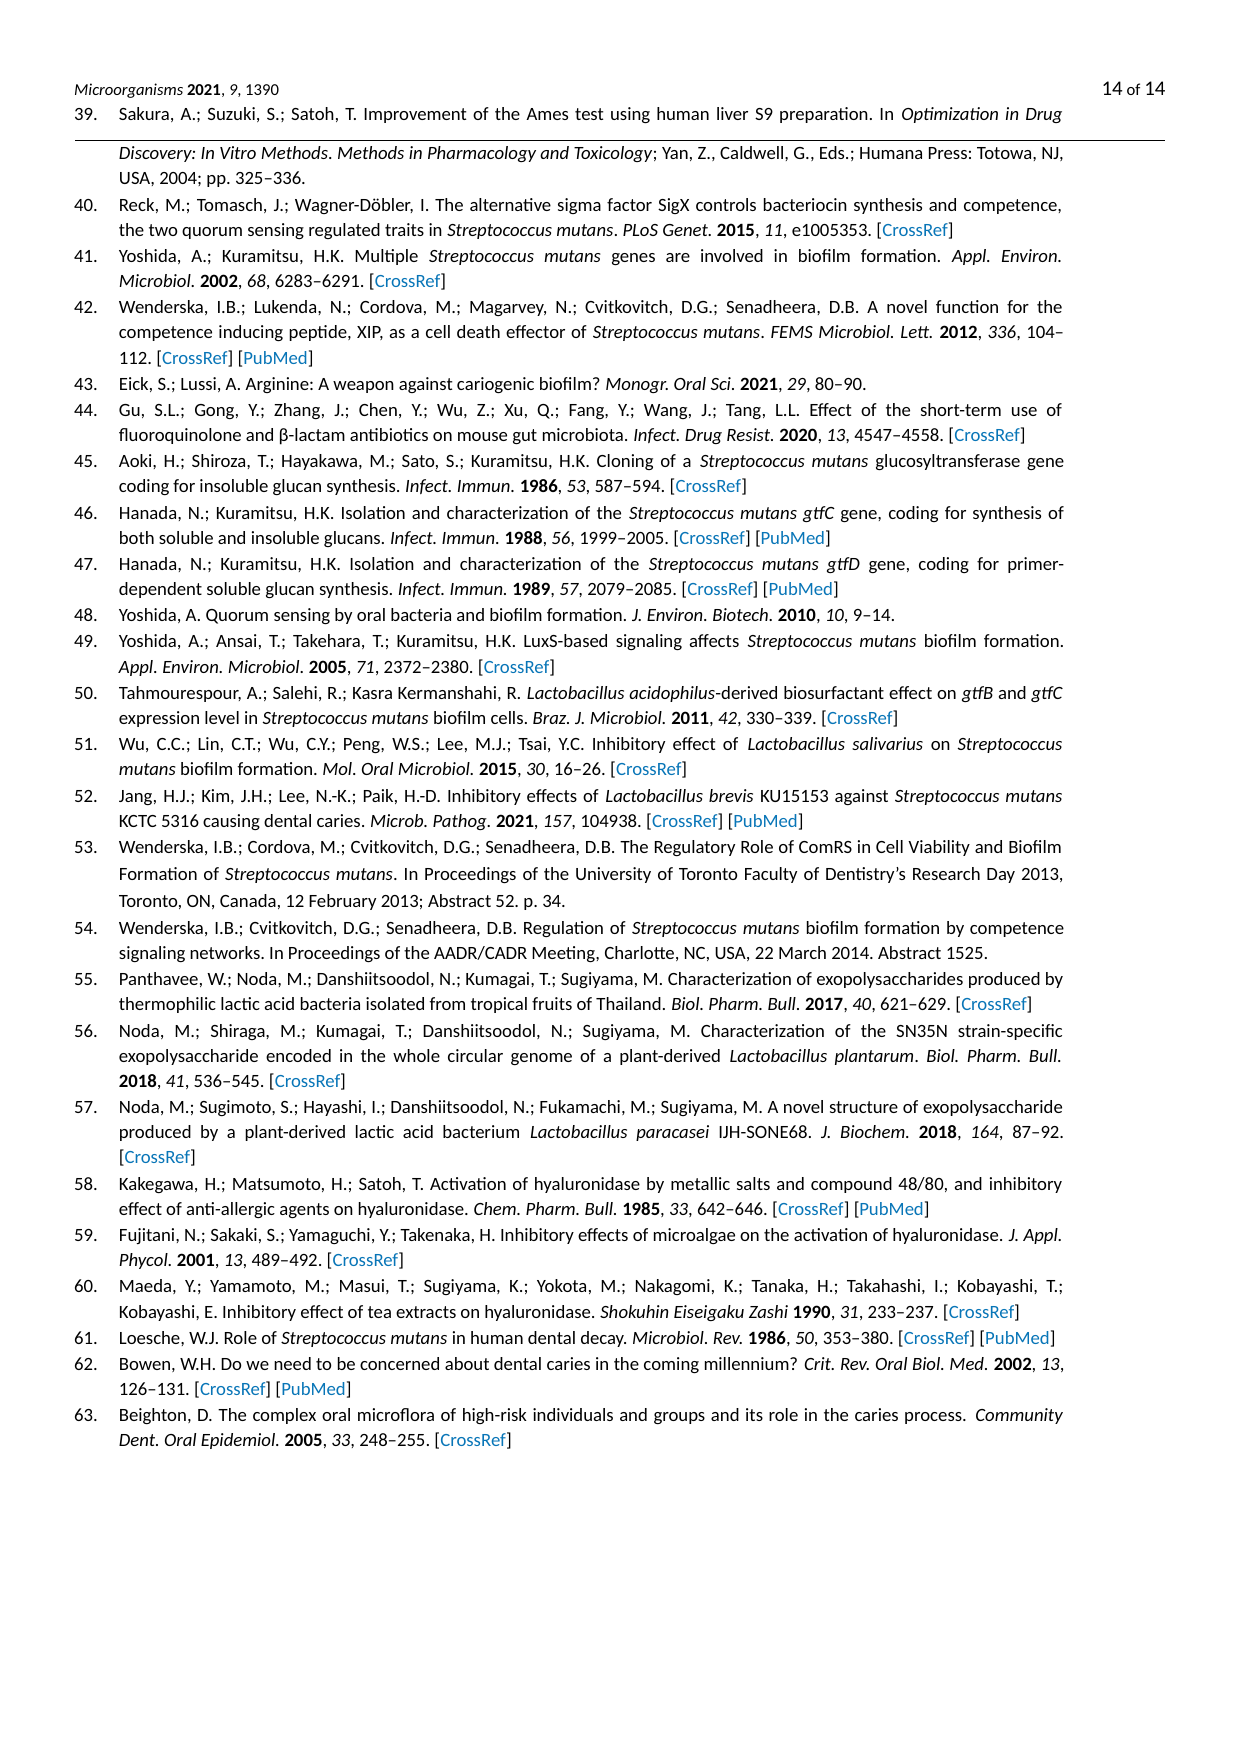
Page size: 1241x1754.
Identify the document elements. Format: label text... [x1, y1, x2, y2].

list Maeda, Y.; Yamamoto, M.; Masui, T.; Sugiyama, K.; Yokota, M.; Nakagomi, K.; Tanaka, H.; Takahashi, I.; Kobayashi, T.; Kobayashi, E. Inhibitory effect of tea extracts on hyaluronidase. Shokuhin Eiseigaku Zashi 1990, 31, 233–237. [CrossRef] [74, 1274, 1064, 1323]
list Yoshida, A.; Ansai, T.; Takehara, T.; Kuramitsu, H.K. LuxS-based signaling affects Streptococcus mutans biofilm formation. Appl. Environ. Microbiol. 2005, 71, 2372–2380. [CrossRef] [74, 630, 1064, 678]
list Noda, M.; Shiraga, M.; Kumagai, T.; Danshiitsoodol, N.; Sugiyama, M. Characterization of the SN35N strain-specific exopolysaccharide encoded in the whole circular genome of a plant-derived Lactobacillus plantarum. Biol. Pharm. Bull. 2018, 41, 536–545. [CrossRef] [74, 1019, 1064, 1092]
list Wu, C.C.; Lin, C.T.; Wu, C.Y.; Peng, W.S.; Lee, M.J.; Tsai, Y.C. Inhibitory effect of Lactobacillus salivarius on Streptococcus mutans biofilm formation. Mol. Oral Microbiol. 2015, 30, 16–26. [CrossRef] [74, 732, 1064, 781]
list Noda, M.; Sugimoto, S.; Hayashi, I.; Danshiitsoodol, N.; Fukamachi, M.; Sugiyama, M. A novel structure of exopolysaccharide produced by a plant-derived lactic acid bacterium Lactobacillus paracasei IJH-SONE68. J. Biochem. 2018, 164, 87–92. [CrossRef] [74, 1095, 1064, 1169]
list Tahmourespour, A.; Salehi, R.; Kasra Kermanshahi, R. Lactobacillus acidophilus-derived biosurfactant effect on gtfB and gtfC expression level in Streptococcus mutans biofilm cells. Braz. J. Microbiol. 2011, 42, 330–339. [CrossRef] [74, 681, 1064, 729]
list Reck, M.; Tomasch, J.; Wagner-Döbler, I. The alternative sigma factor SigX controls bacteriocin synthesis and competence, the two quorum sensing regulated traits in Streptococcus mutans. PLoS Genet. 2015, 11, e1005353. [CrossRef] [74, 193, 1064, 241]
list Hanada, N.; Kuramitsu, H.K. Isolation and characterization of the Streptococcus mutans gtfC gene, coding for synthesis of both soluble and insoluble glucans. Infect. Immun. 1988, 56, 1999–2005. [CrossRef] [PubMed] [74, 501, 1064, 549]
list Jang, H.J.; Kim, J.H.; Lee, N.-K.; Paik, H.-D. Inhibitory effects of Lactobacillus brevis KU15153 against Streptococcus mutans KCTC 5316 causing dental caries. Microb. Pathog. 2021, 157, 104938. [CrossRef] [PubMed] [74, 784, 1064, 832]
list Aoki, H.; Shiroza, T.; Hayakawa, M.; Sato, S.; Kuramitsu, H.K. Cloning of a Streptococcus mutans glucosyltransferase gene coding for insoluble glucan synthesis. Infect. Immun. 1986, 53, 587–594. [CrossRef] [74, 449, 1064, 498]
list Loesche, W.J. Role of Streptococcus mutans in human dental decay. Microbiol. Rev. 1986, 50, 353–380. [CrossRef] [PubMed] [74, 1326, 1064, 1349]
list Panthavee, W.; Noda, M.; Danshiitsoodol, N.; Kumagai, T.; Sugiyama, M. Characterization of exopolysaccharides produced by thermophilic lactic acid bacteria isolated from tropical fruits of Thailand. Biol. Pharm. Bull. 2017, 40, 621–629. [CrossRef] [74, 967, 1064, 1016]
list Sakura, A.; Suzuki, S.; Satoh, T. Improvement of the Ames test using human liver S9 preparation. In Optimization in Drug Discovery: In Vitro Methods. Methods in Pharmacology and Toxicology; Yan, Z., Caldwell, G., Eds.; Humana Press: Totowa, NJ, USA, 2004; pp. 325–336. [74, 102, 1064, 189]
list Wenderska, I.B.; Cvitkovitch, D.G.; Senadheera, D.B. Regulation of Streptococcus mutans biofilm formation by competence signaling networks. In Proceedings of the AADR/CADR Meeting, Charlotte, NC, USA, 22 March 2014. Abstract 1525. [74, 916, 1064, 964]
list Wenderska, I.B.; Lukenda, N.; Cordova, M.; Magarvey, N.; Cvitkovitch, D.G.; Senadheera, D.B. A novel function for the competence inducing peptide, XIP, as a cell death effector of Streptococcus mutans. FEMS Microbiol. Lett. 2012, 336, 104–112. [CrossRef] [PubMed] [74, 295, 1064, 369]
list Yoshida, A.; Kuramitsu, H.K. Multiple Streptococcus mutans genes are involved in biofilm formation. Appl. Environ. Microbiol. 2002, 68, 6283–6291. [CrossRef] [74, 244, 1064, 292]
list Fujitani, N.; Sakaki, S.; Yamaguchi, Y.; Takenaka, H. Inhibitory effects of microalgae on the activation of hyaluronidase. J. Appl. Phycol. 2001, 13, 489–492. [CrossRef] [74, 1223, 1064, 1271]
list Wenderska, I.B.; Cordova, M.; Cvitkovitch, D.G.; Senadheera, D.B. The Regulatory Role of ComRS in Cell Viability and Biofilm Formation of Streptococcus mutans. In Proceedings of the University of Toronto Faculty of Dentistry’s Research Day 2013, Toronto, ON, Canada, 12 February 2013; Abstract 52. p. 34. [74, 835, 1064, 912]
list Eick, S.; Lussi, A. Arginine: A weapon against cariogenic biofilm? Monogr. Oral Sci. 2021, 29, 80–90. [74, 372, 1064, 395]
list Yoshida, A. Quorum sensing by oral bacteria and biofilm formation. J. Environ. Biotech. 2010, 10, 9–14. [74, 603, 1064, 626]
list Bowen, W.H. Do we need to be concerned about dental caries in the coming millennium? Crit. Rev. Oral Biol. Med. 2002, 13, 126–131. [CrossRef] [PubMed] [74, 1352, 1064, 1400]
list Hanada, N.; Kuramitsu, H.K. Isolation and characterization of the Streptococcus mutans gtfD gene, coding for primer-dependent soluble glucan synthesis. Infect. Immun. 1989, 57, 2079–2085. [CrossRef] [PubMed] [74, 552, 1064, 600]
list Beighton, D. The complex oral microflora of high-risk individuals and groups and its role in the caries process. Community Dent. Oral Epidemiol. 2005, 33, 248–255. [CrossRef] [74, 1403, 1064, 1452]
list Gu, S.L.; Gong, Y.; Zhang, J.; Chen, Y.; Wu, Z.; Xu, Q.; Fang, Y.; Wang, J.; Tang, L.L. Effect of the short-term use of fluoroquinolone and β-lactam antibiotics on mouse gut microbiota. Infect. Drug Resist. 2020, 13, 4547–4558. [CrossRef] [74, 398, 1064, 446]
list Kakegawa, H.; Matsumoto, H.; Satoh, T. Activation of hyaluronidase by metallic salts and compound 48/80, and inhibitory effect of anti-allergic agents on hyaluronidase. Chem. Pharm. Bull. 1985, 33, 642–646. [CrossRef] [PubMed] [74, 1172, 1064, 1220]
